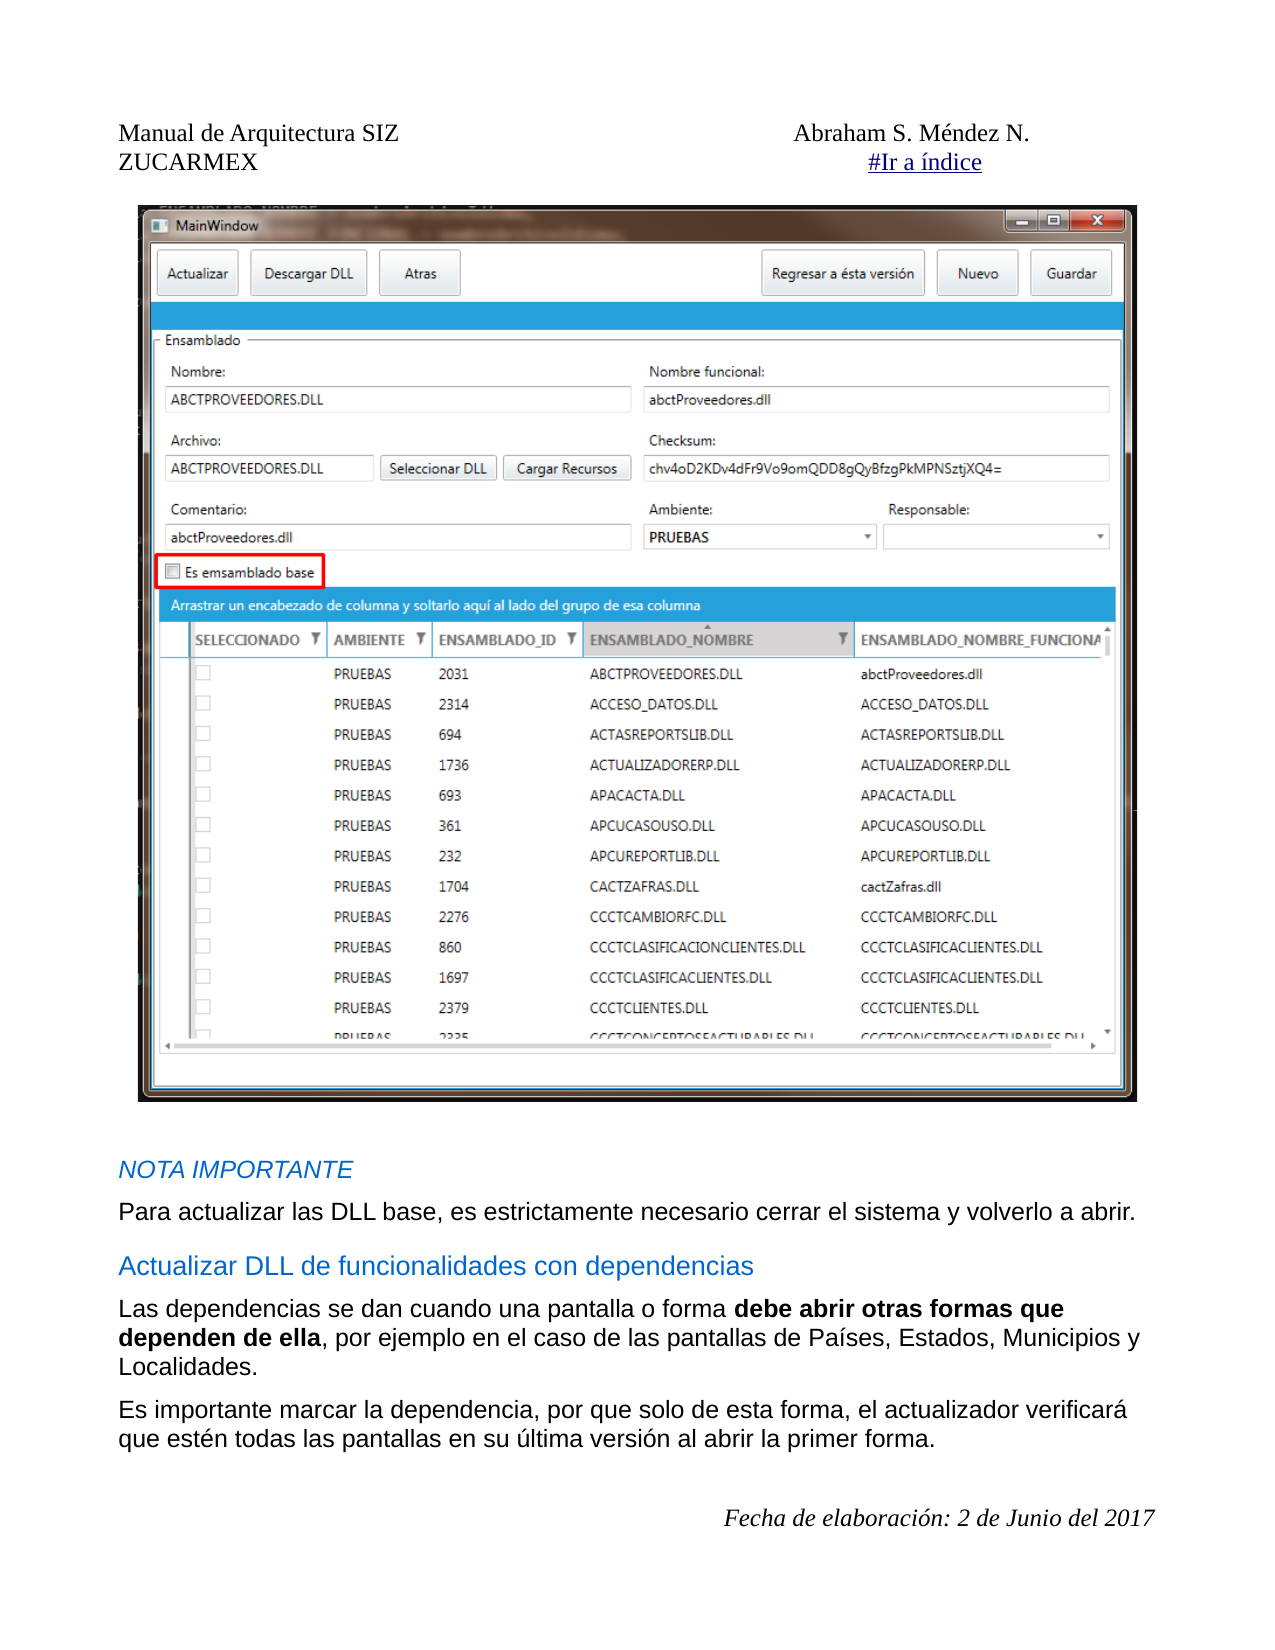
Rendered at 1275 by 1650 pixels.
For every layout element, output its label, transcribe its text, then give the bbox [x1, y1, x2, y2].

text NOTA IMPORTANTE [118, 1155, 1157, 1184]
picture [137, 205, 1138, 1102]
text Actualizar DLL de funcionalidades con dependencias [118, 1250, 1157, 1281]
text Las dependencias se dan cuando una pantalla o forma debe abrir otras formas que dependen de ella, por ejemplo en el caso de las pantallas de Países, Estados, Municipios y Localidades. [118, 1294, 1157, 1380]
text Para actualizar las DLL base, es estrictamente necesario cerrar el sistema y volverlo a abrir. [118, 1196, 1157, 1225]
text Es importante marcar la dependencia, por que solo de esta forma, el actualizador verificará que estén todas las pantallas en su última versión al abrir la primer forma. [118, 1395, 1157, 1452]
